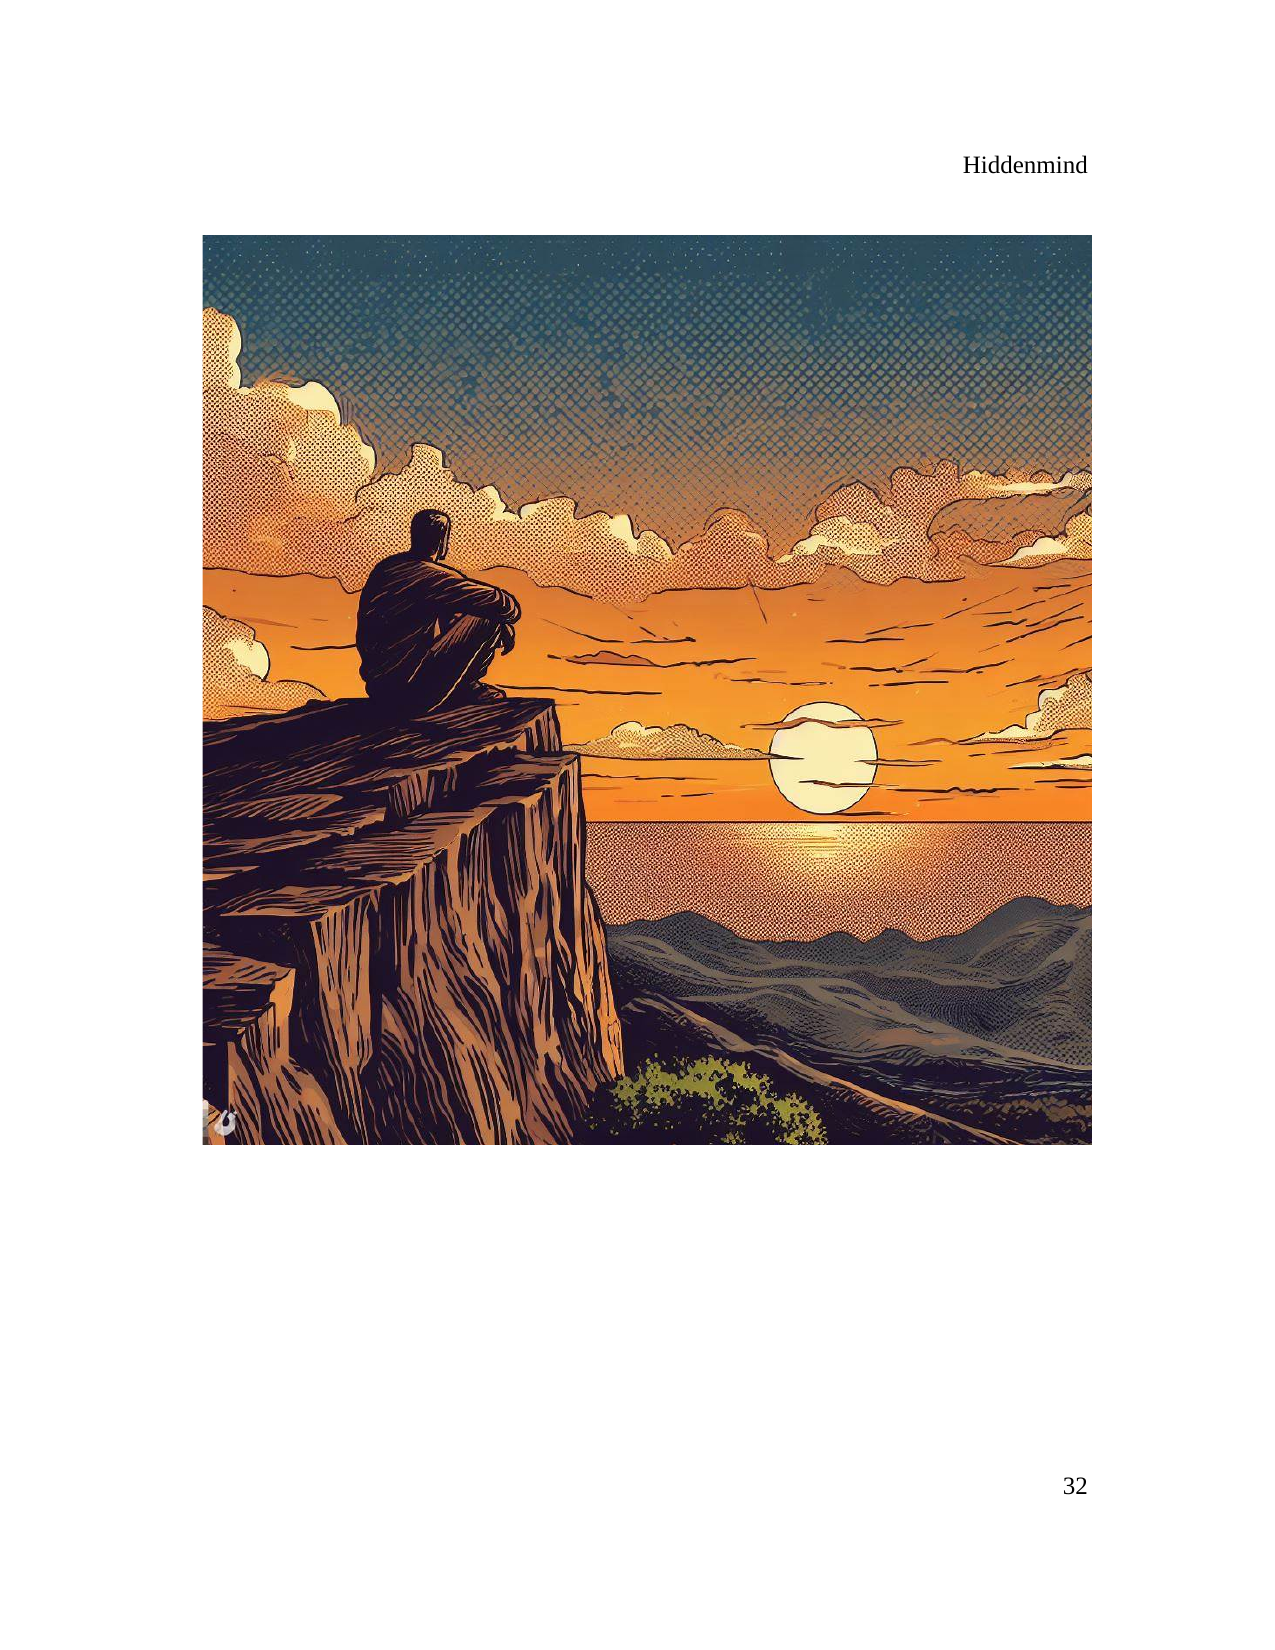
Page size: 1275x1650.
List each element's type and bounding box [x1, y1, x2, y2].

picture [202, 235, 1092, 1145]
